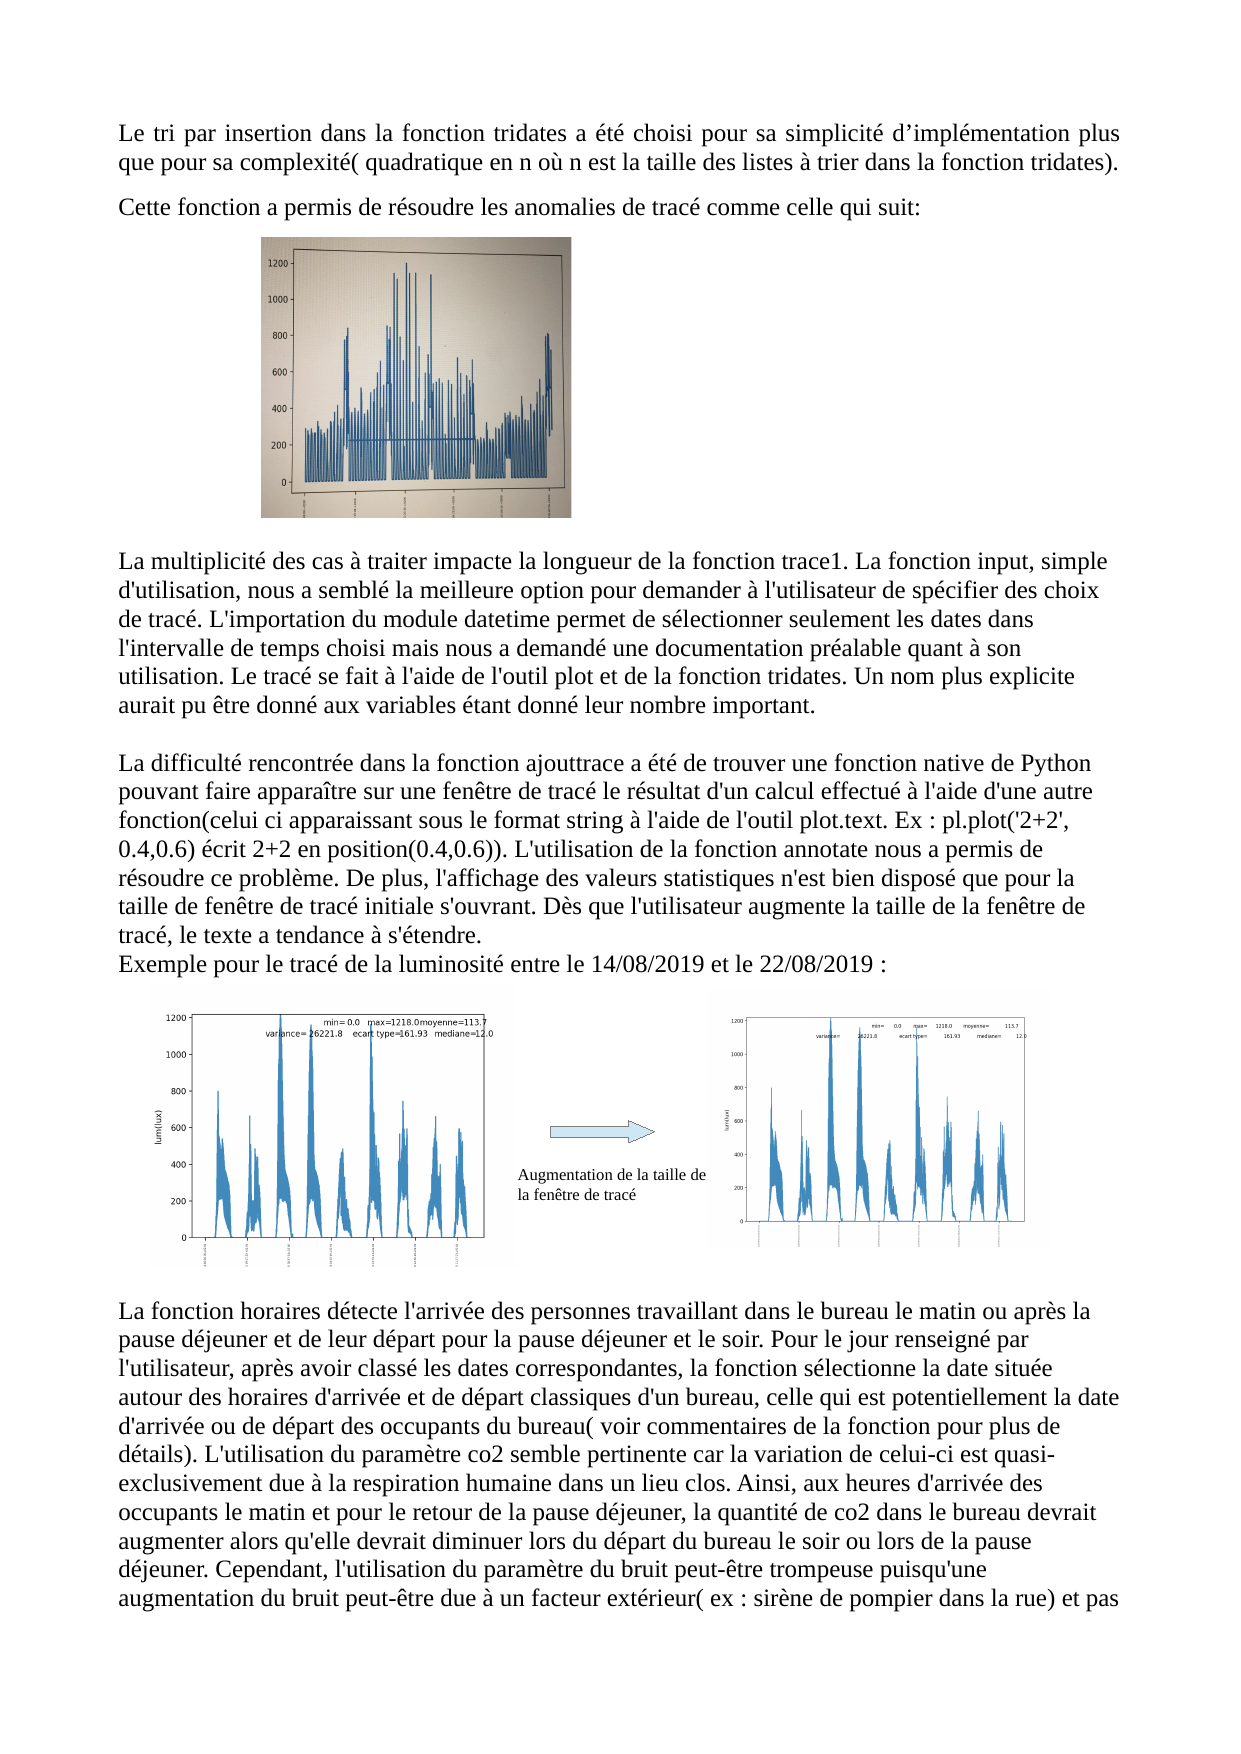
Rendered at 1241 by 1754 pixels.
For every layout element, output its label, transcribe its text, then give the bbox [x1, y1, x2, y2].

text La difficulté rencontrée dans la fonction ajouttrace a été de trouver une fonction native de Python pouvant faire apparaître sur une fenêtre de tracé le résultat d'un calcul effectué à l'aide d'une autre fonction(celui ci apparaissant sous le format string à l'aide de l'outil plot.text. Ex : pl.plot('2+2', 0.4,0.6) écrit 2+2 en position(0.4,0.6)). L'utilisation de la fonction annotate nous a permis de résoudre ce problème. De plus, l'affichage des valeurs statistiques n'est bien disposé que pour la taille de fenêtre de tracé initiale s'ouvrant. Dès que l'utilisateur augmente la taille de la fenêtre de tracé, le texte a tendance à s'étendre. [118, 748, 1122, 949]
picture [146, 983, 518, 1267]
text Le tri par insertion dans la fonction tridates a été choisi pour sa simplicité d’implémentation plus que pour sa complexité( quadratique en n où n est la taille des listes à trier dans la fonction tridates). [118, 118, 1122, 176]
text La fonction horaires détecte l'arrivée des personnes travaillant dans le bureau le matin ou après la pause déjeuner et de leur départ pour la pause déjeuner et le soir. Pour le jour renseigné par l'utilisateur, après avoir classé les dates correspondantes, la fonction sélectionne la date située autour des horaires d'arrivée et de départ classiques d'un bureau, celle qui est potentiellement la date d'arrivée ou de départ des occupants du bureau( voir commentaires de la fonction pour plus de détails). L'utilisation du paramètre co2 semble pertinente car la variation de celui-ci est quasi-exclusivement due à la respiration humaine dans un lieu clos. Ainsi, aux heures d'arrivée des occupants le matin et pour le retour de la pause déjeuner, la quantité de co2 dans le bureau devrait augmenter alors qu'elle devrait diminuer lors du départ du bureau le soir ou lors de la pause déjeuner. Cependant, l'utilisation du paramètre du bruit peut-être trompeuse puisqu'une augmentation du bruit peut-être due à un facteur extérieur( ex : sirène de pompier dans la rue) et pas [118, 1296, 1122, 1612]
picture [261, 237, 572, 518]
text Cette fonction a permis de résoudre les anomalies de tracé comme celle qui suit: [118, 192, 1122, 221]
picture [706, 990, 1052, 1248]
text La multiplicité des cas à traiter impacte la longueur de la fonction trace1. La fonction input, simple d'utilisation, nous a semblé la meilleure option pour demander à l'utilisateur de spécifier des choix de tracé. L'importation du module datetime permet de sélectionner seulement les dates dans l'intervalle de temps choisi mais nous a demandé une documentation préalable quant à son utilisation. Le tracé se fait à l'aide de l'outil plot et de la fonction tridates. Un nom plus explicite aurait pu être donné aux variables étant donné leur nombre important. [118, 546, 1122, 719]
text Exemple pour le tracé de la luminosité entre le 14/08/2019 et le 22/08/2019 : [118, 949, 1122, 978]
